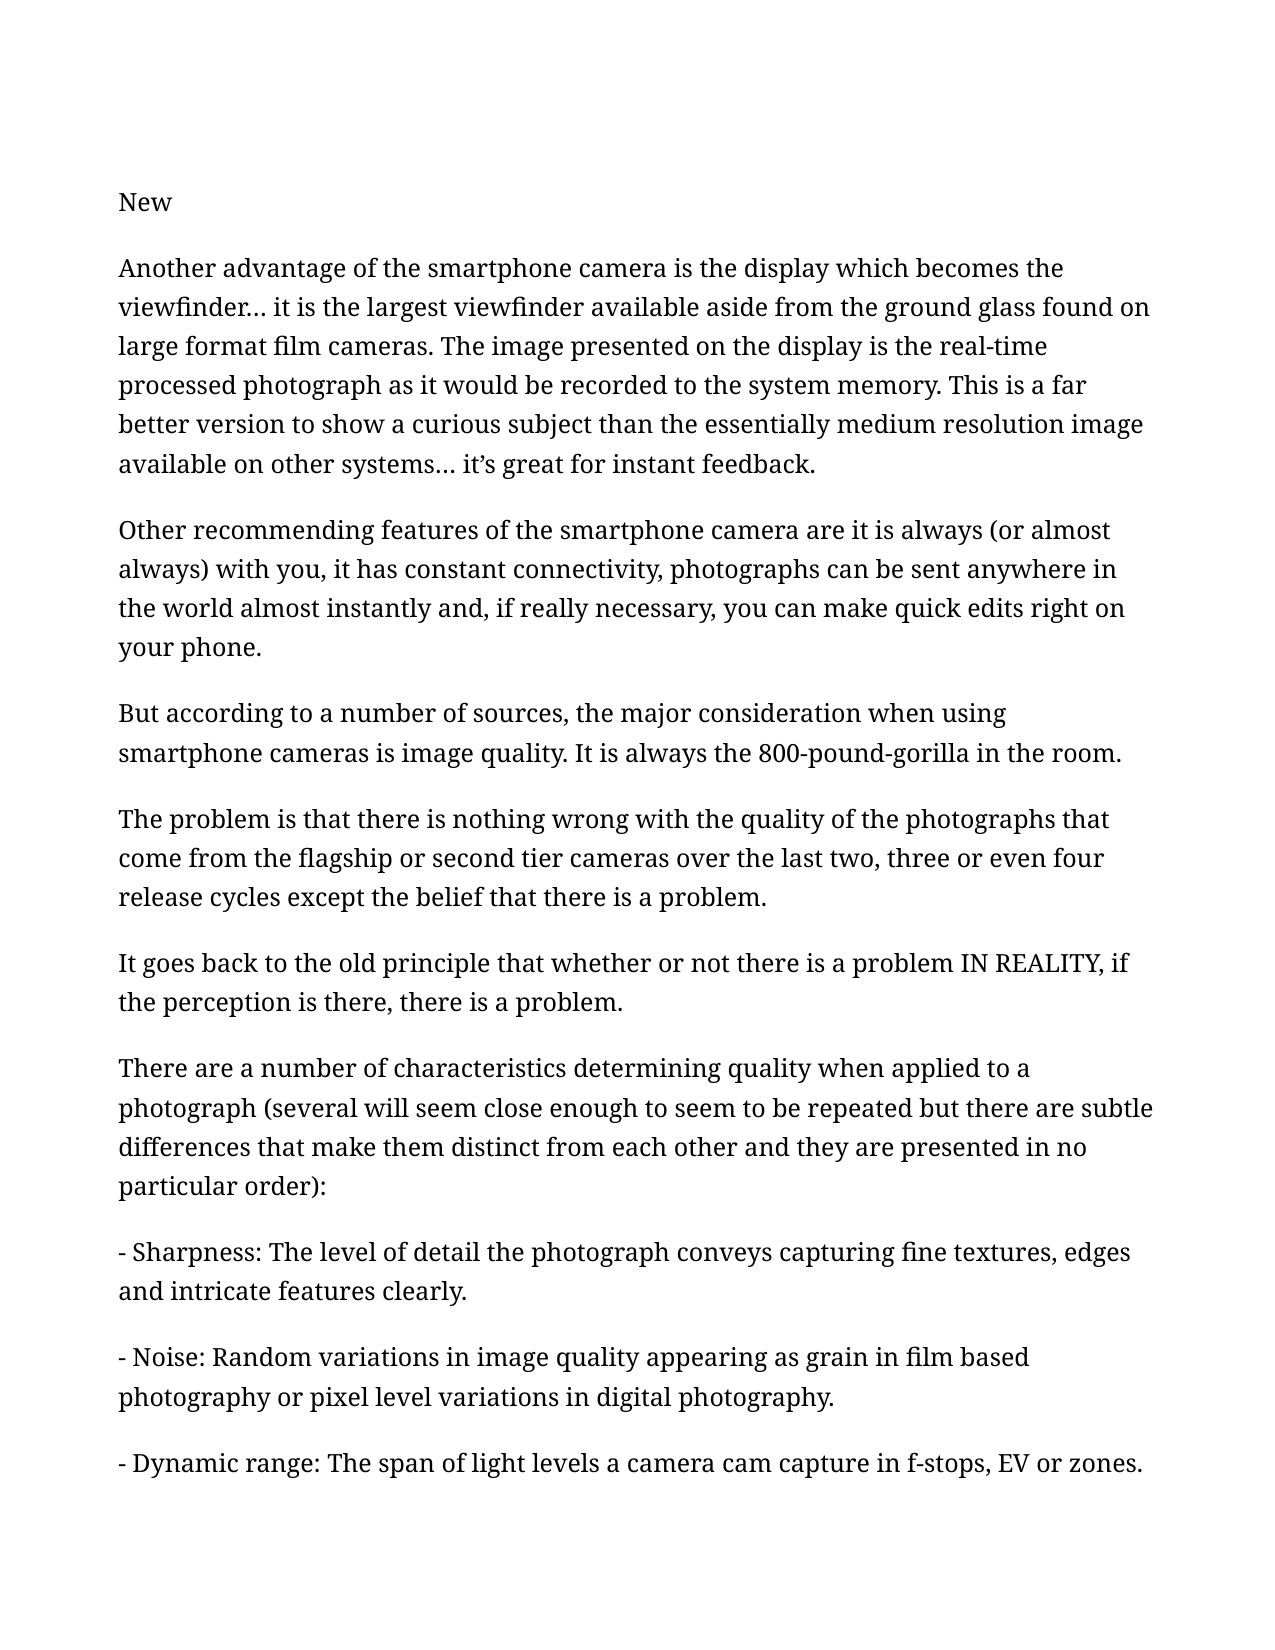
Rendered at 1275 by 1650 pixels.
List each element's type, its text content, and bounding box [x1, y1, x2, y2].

text - Dynamic range: The span of light levels a camera cam capture in f-stops, EV or zones. [118, 1445, 1157, 1479]
text Another advantage of the smartphone camera is the display which becomes the viewfinder… it is the largest viewfinder available aside from the ground glass found on large format film cameras. The image presented on the display is the real-time processed photograph as it would be recorded to the system memory. This is a far better version to show a curious subject than the essentially medium resolution image available on other systems… it’s great for instant feedback. [118, 250, 1157, 480]
text - Noise: Random variations in image quality appearing as grain in film based photography or pixel level variations in digital photography. [118, 1340, 1157, 1413]
text Other recommending features of the smartphone camera are it is always (or almost always) with you, it has constant connectivity, photographs can be sent anywhere in the world almost instantly and, if really necessary, you can make quick edits right on your phone. [118, 512, 1157, 664]
text - Sharpness: The level of detail the photograph conveys capturing fine textures, edges and intricate features clearly. [118, 1235, 1157, 1308]
text It goes back to the old principle that whether or not there is a problem IN REALITY, if the perception is there, there is a problem. [118, 946, 1157, 1019]
text New [118, 184, 1157, 218]
text But according to a number of sources, the major consideration when using smartphone cameras is image quality. It is always the 800-pound-gorilla in the room. [118, 696, 1157, 769]
text The problem is that there is nothing wrong with the quality of the photographs that come from the flagship or second tier cameras over the last two, three or even four release cycles except the belief that there is a problem. [118, 801, 1157, 914]
text There are a number of characteristics determining quality when applied to a photograph (several will seem close enough to seem to be repeated but there are subtle differences that make them distinct from each other and they are presented in no particular order): [118, 1051, 1157, 1203]
